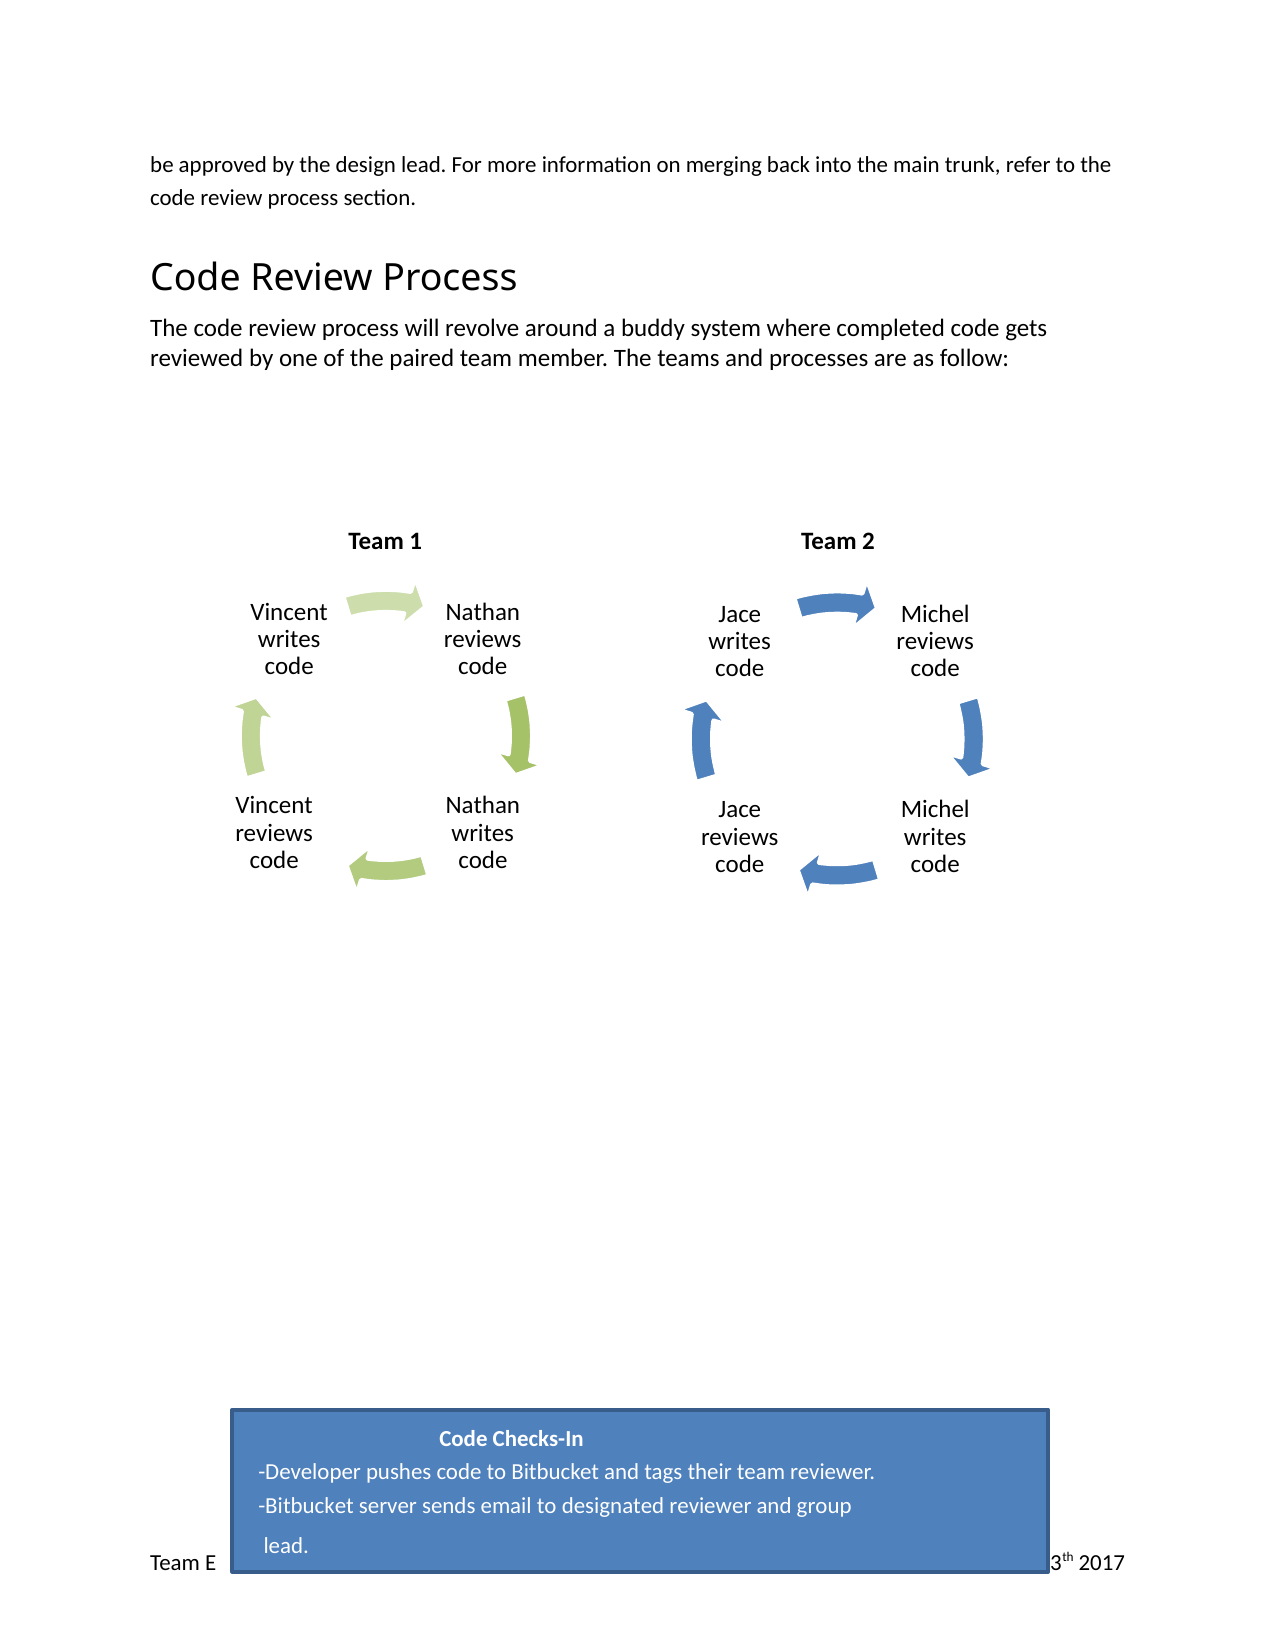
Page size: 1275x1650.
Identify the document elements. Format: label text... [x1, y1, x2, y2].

text Team 1 Team 2 [150, 526, 1125, 556]
text be approved by the design lead. For more information on merging back into the main trunk, refer to the code review process section. [150, 150, 1125, 212]
text The code review process will revolve around a buddy system where completed code gets reviewed by one of the paired team member. The teams and processes are as follow: [150, 312, 1125, 373]
text Code Review Process [150, 251, 1125, 302]
